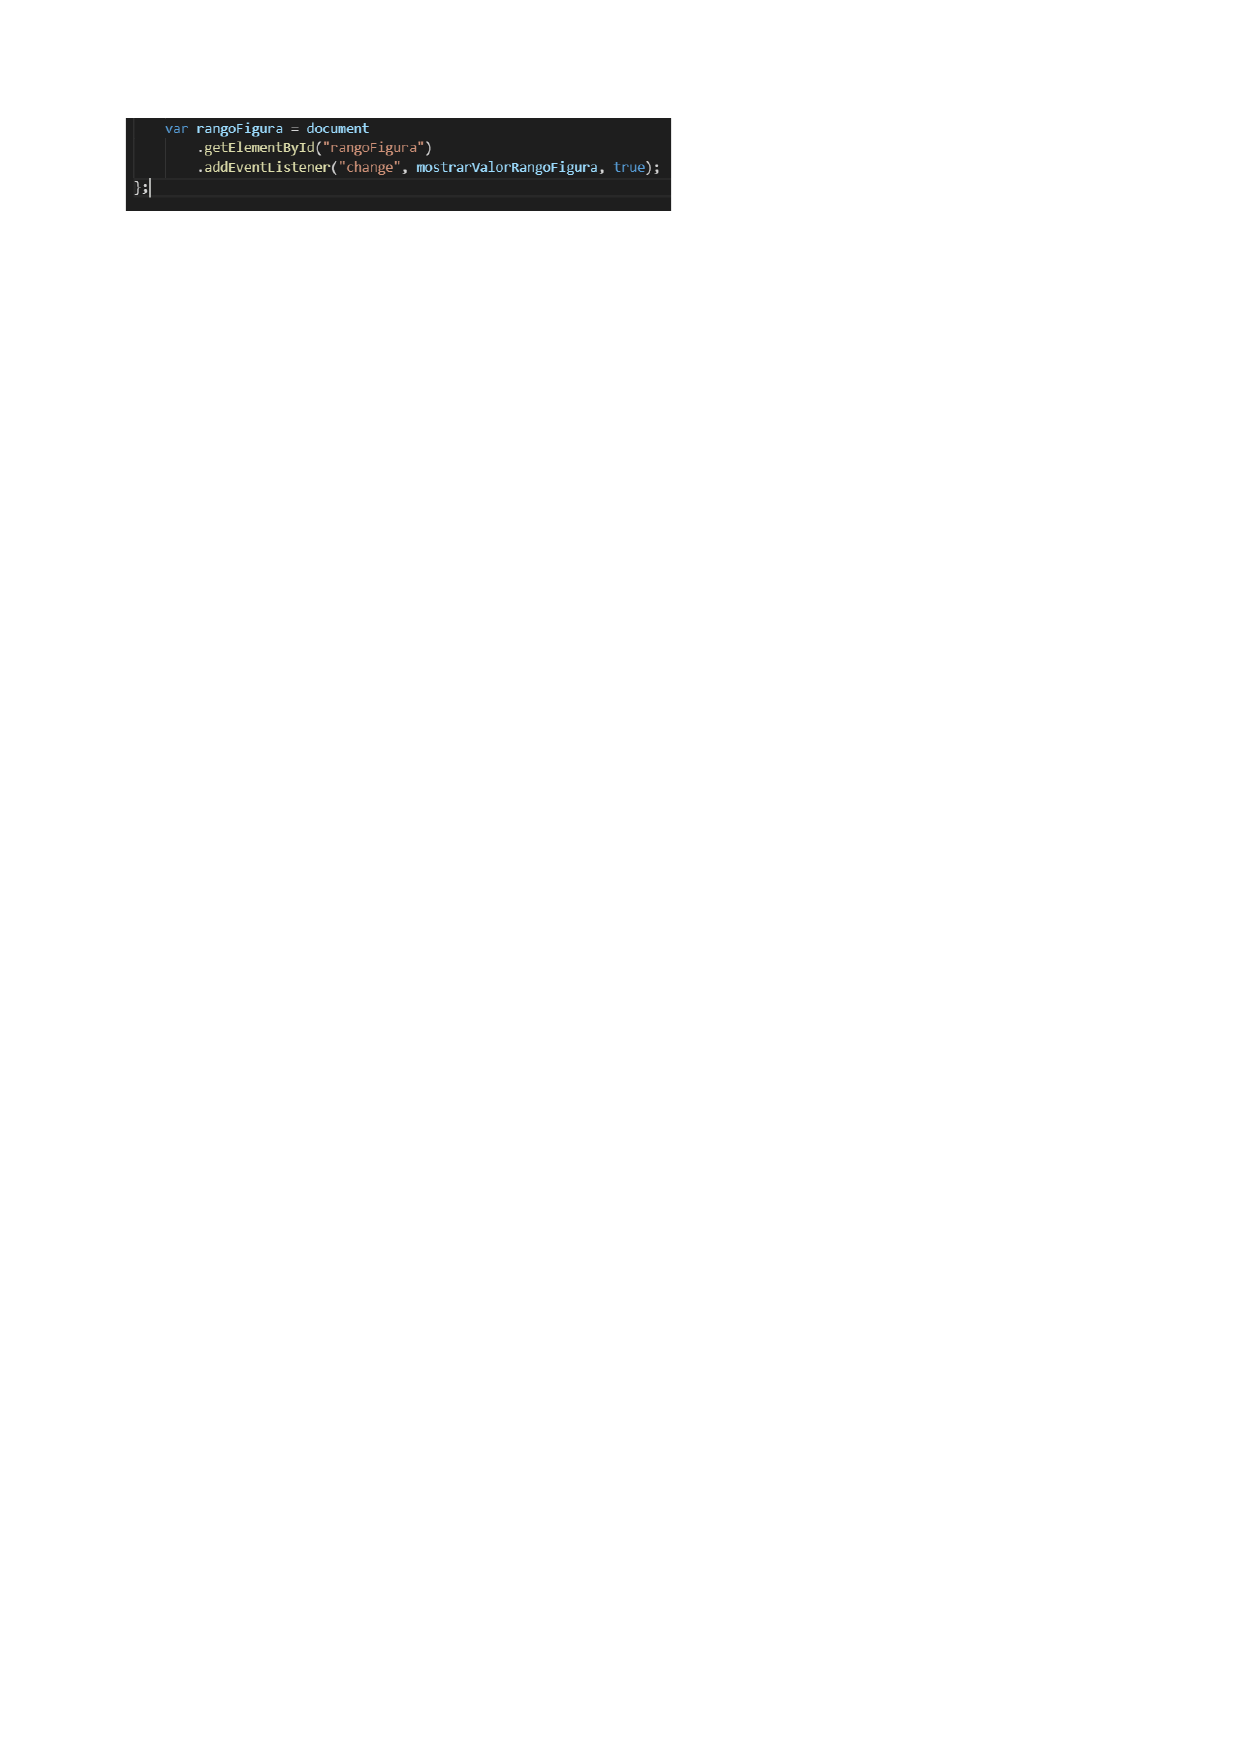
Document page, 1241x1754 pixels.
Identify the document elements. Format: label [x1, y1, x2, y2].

picture [125, 118, 672, 211]
